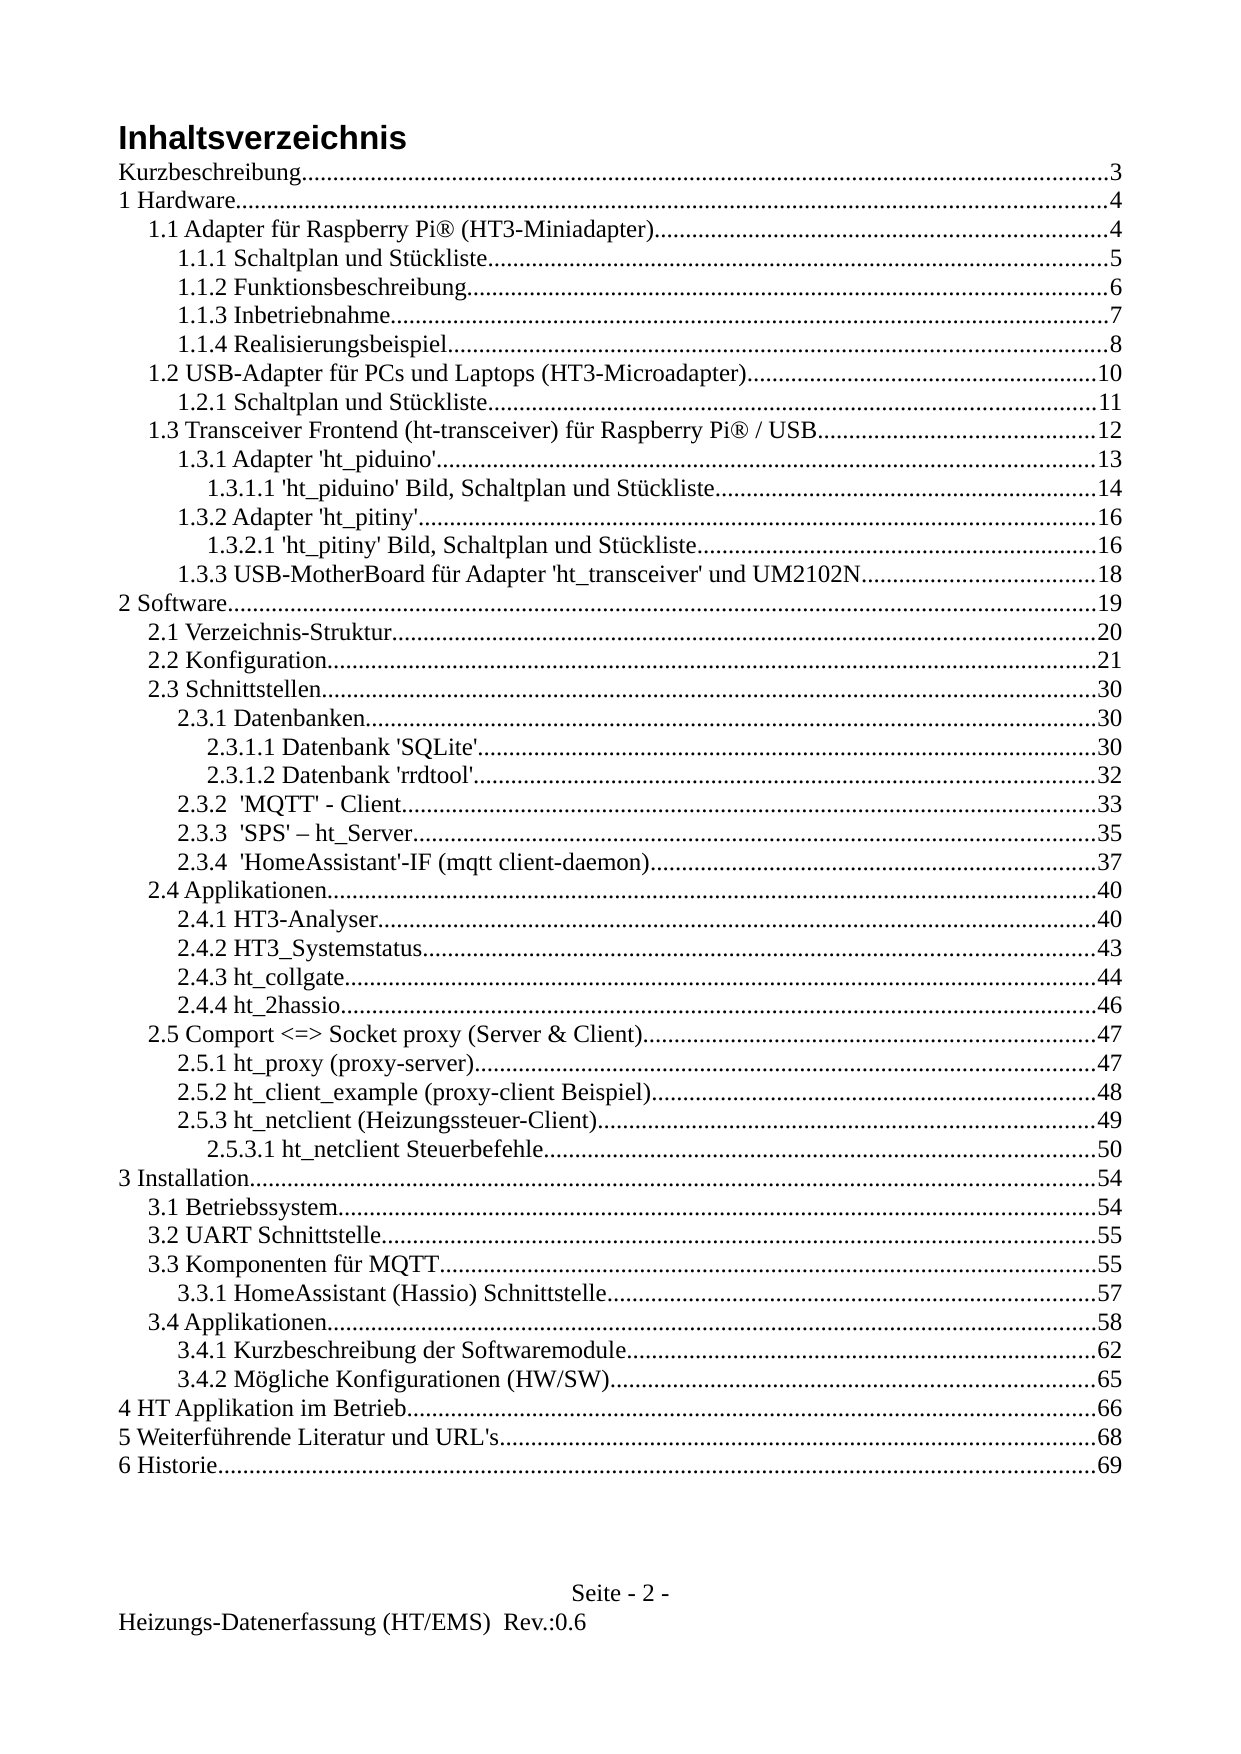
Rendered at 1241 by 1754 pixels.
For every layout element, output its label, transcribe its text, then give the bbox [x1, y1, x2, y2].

text 3.2 UART Schnittstelle 55 [148, 1220, 1122, 1249]
text 3.1 Betriebssystem 54 [148, 1192, 1122, 1220]
text 3.3.1 HomeAssistant (Hassio) Schnittstelle 57 [177, 1278, 1122, 1307]
text Kurzbeschreibung 3 [118, 157, 1122, 185]
text 2.3.1 Datenbanken 30 [177, 703, 1122, 732]
text 2.5.3.1 ht_netclient Steuerbefehle 50 [207, 1134, 1122, 1163]
text 2.5.1 ht_proxy (proxy-server) 47 [177, 1048, 1122, 1077]
text 2.3.1.2 Datenbank 'rrdtool' 32 [207, 760, 1122, 789]
text 1 Hardware 4 [118, 185, 1122, 214]
text 2.4.1 HT3-Analyser 40 [177, 904, 1122, 933]
text 1.3.3 USB-MotherBoard für Adapter 'ht_transceiver' und UM2102N 18 [177, 559, 1122, 588]
text 3.4.1 Kurzbeschreibung der Softwaremodule 62 [177, 1335, 1122, 1364]
text 1.3.2.1 'ht_pitiny' Bild, Schaltplan und Stückliste 16 [207, 530, 1122, 559]
subtitle Inhaltsverzeichnis [118, 118, 1122, 157]
text 3 Installation 54 [118, 1163, 1122, 1192]
text 2.5.3 ht_netclient (Heizungssteuer-Client) 49 [177, 1105, 1122, 1134]
text 1.3.2 Adapter 'ht_pitiny' 16 [177, 502, 1122, 530]
text 1.1.3 Inbetriebnahme 7 [177, 300, 1122, 329]
text 2 Software 19 [118, 588, 1122, 617]
text 5 Weiterführende Literatur und URL's 68 [118, 1422, 1122, 1450]
text 2.3.1.1 Datenbank 'SQLite' 30 [207, 732, 1122, 760]
text 1.1 Adapter für Raspberry Pi® (HT3-Miniadapter) 4 [148, 214, 1122, 243]
text 2.4.3 ht_collgate 44 [177, 962, 1122, 990]
text 2.4 Applikationen 40 [148, 875, 1122, 904]
text 2.2 Konfiguration 21 [148, 645, 1122, 674]
text 1.3.1 Adapter 'ht_piduino' 13 [177, 444, 1122, 473]
text 6 Historie 69 [118, 1450, 1122, 1479]
text 2.3.4 'HomeAssistant'-IF (mqtt client-daemon) 37 [177, 847, 1122, 875]
text 1.2 USB-Adapter für PCs und Laptops (HT3-Microadapter) 10 [148, 358, 1122, 387]
text 2.5 Comport <=> Socket proxy (Server & Client) 47 [148, 1019, 1122, 1048]
text 4 HT Applikation im Betrieb 66 [118, 1393, 1122, 1422]
text 3.4 Applikationen 58 [148, 1307, 1122, 1335]
text 2.3.2 'MQTT' - Client 33 [177, 789, 1122, 818]
text 1.1.2 Funktionsbeschreibung 6 [177, 272, 1122, 300]
text 2.3.3 'SPS' – ht_Server 35 [177, 818, 1122, 847]
text 2.1 Verzeichnis-Struktur 20 [148, 617, 1122, 645]
text 1.3 Transceiver Frontend (ht-transceiver) für Raspberry Pi® / USB 12 [148, 415, 1122, 444]
text 2.5.2 ht_client_example (proxy-client Beispiel) 48 [177, 1077, 1122, 1105]
text 2.3 Schnittstellen 30 [148, 674, 1122, 703]
text 1.3.1.1 'ht_piduino' Bild, Schaltplan und Stückliste 14 [207, 473, 1122, 502]
text 3.4.2 Mögliche Konfigurationen (HW/SW) 65 [177, 1364, 1122, 1393]
text 1.1.1 Schaltplan und Stückliste 5 [177, 243, 1122, 272]
text 2.4.2 HT3_Systemstatus 43 [177, 933, 1122, 962]
text 3.3 Komponenten für MQTT 55 [148, 1249, 1122, 1278]
text 1.2.1 Schaltplan und Stückliste 11 [177, 387, 1122, 415]
text 1.1.4 Realisierungsbeispiel 8 [177, 329, 1122, 358]
text 2.4.4 ht_2hassio 46 [177, 990, 1122, 1019]
